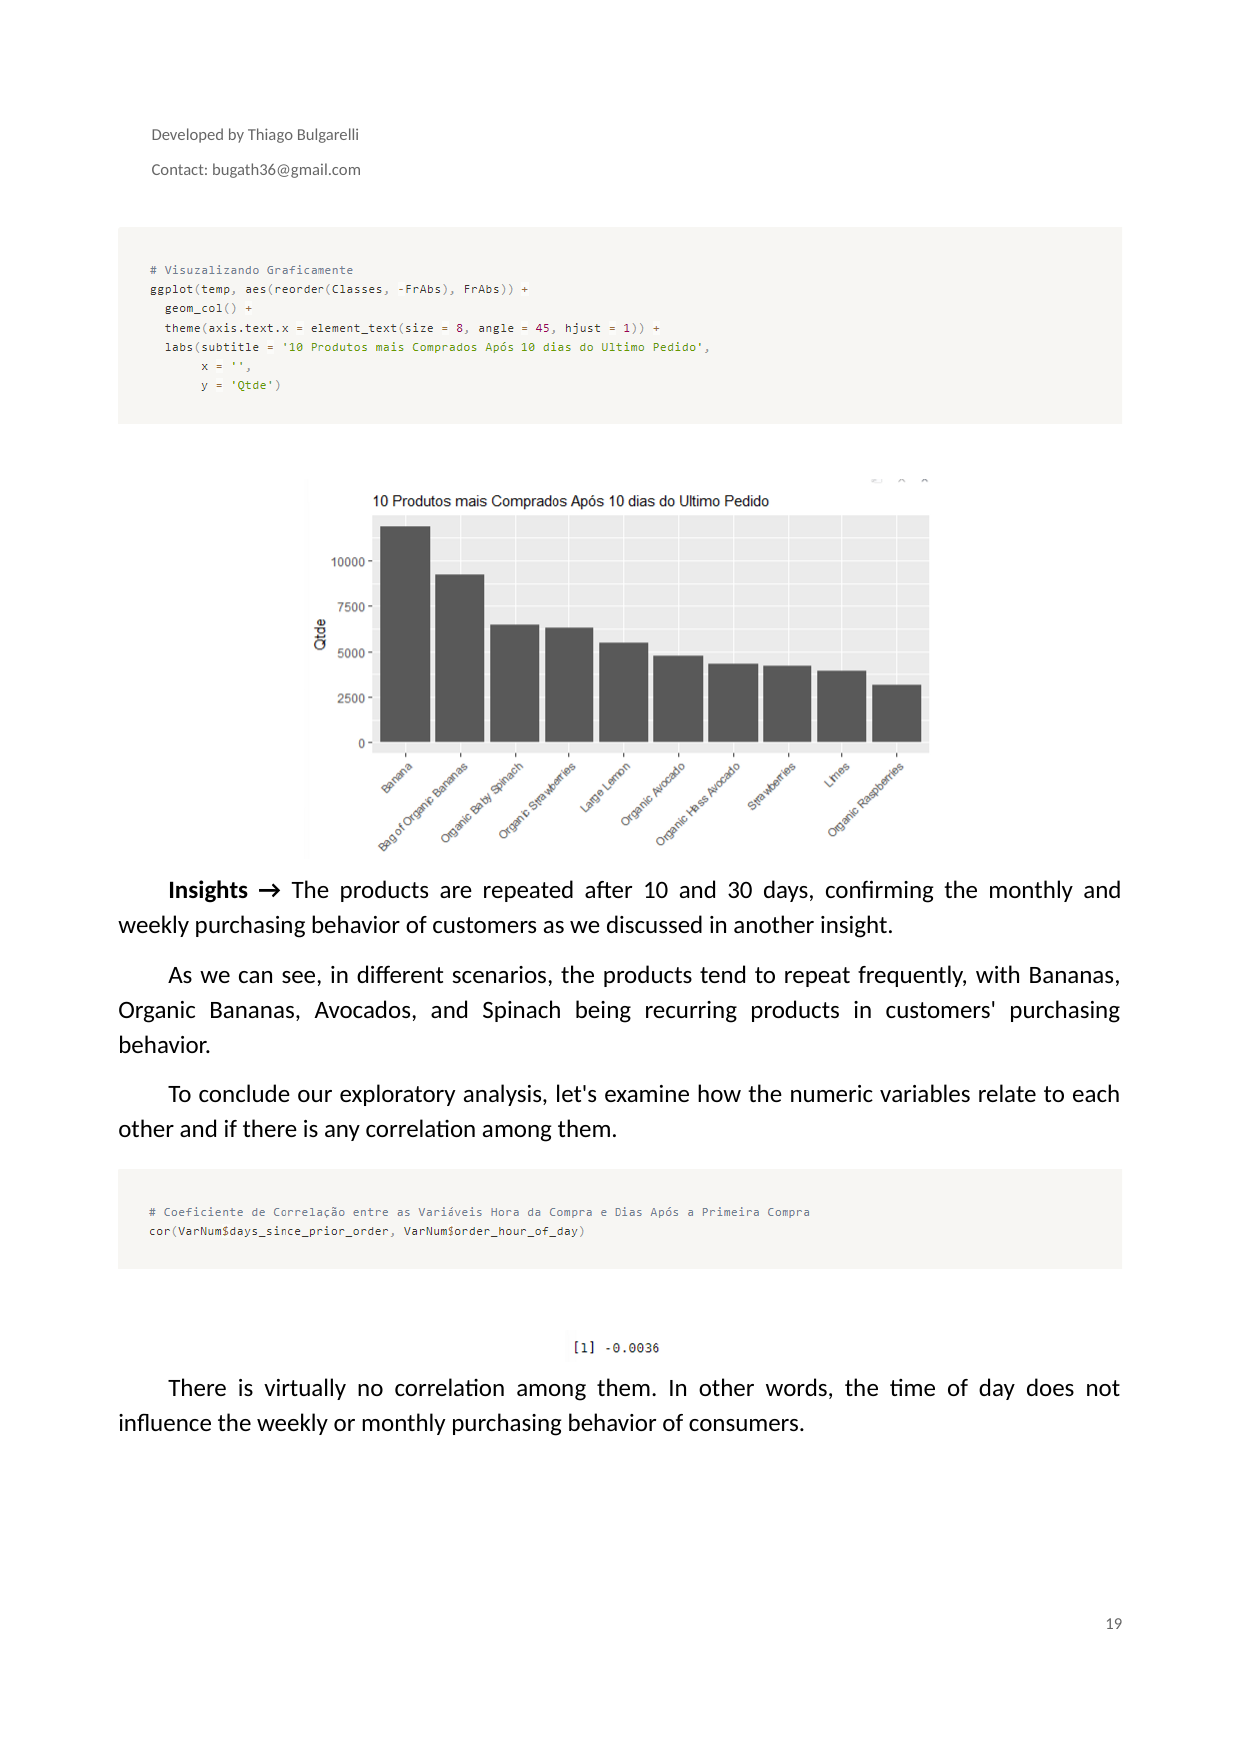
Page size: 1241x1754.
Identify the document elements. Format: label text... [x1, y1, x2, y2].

text To conclude our exploratory analysis, let's examine how the numeric variables relate to each other and if there is any correlation among them. [118, 1078, 1122, 1144]
text There is virtually no correlation among them. In other words, the time of day does not influence the weekly or monthly purchasing behavior of consumers. [118, 1373, 1122, 1438]
picture [118, 225, 1123, 424]
picture [118, 1169, 1123, 1269]
text Insights → The products are repeated after 10 and 30 days, confirming the monthly and weekly purchasing behavior of customers as we discussed in another insight. [118, 874, 1122, 940]
picture [303, 477, 937, 859]
text As we can see, in different scenarios, the products tend to repeat frequently, with Bananas, Organic Bananas, Avocados, and Spinach being recurring products in customers' purchasing behavior. [118, 959, 1122, 1059]
